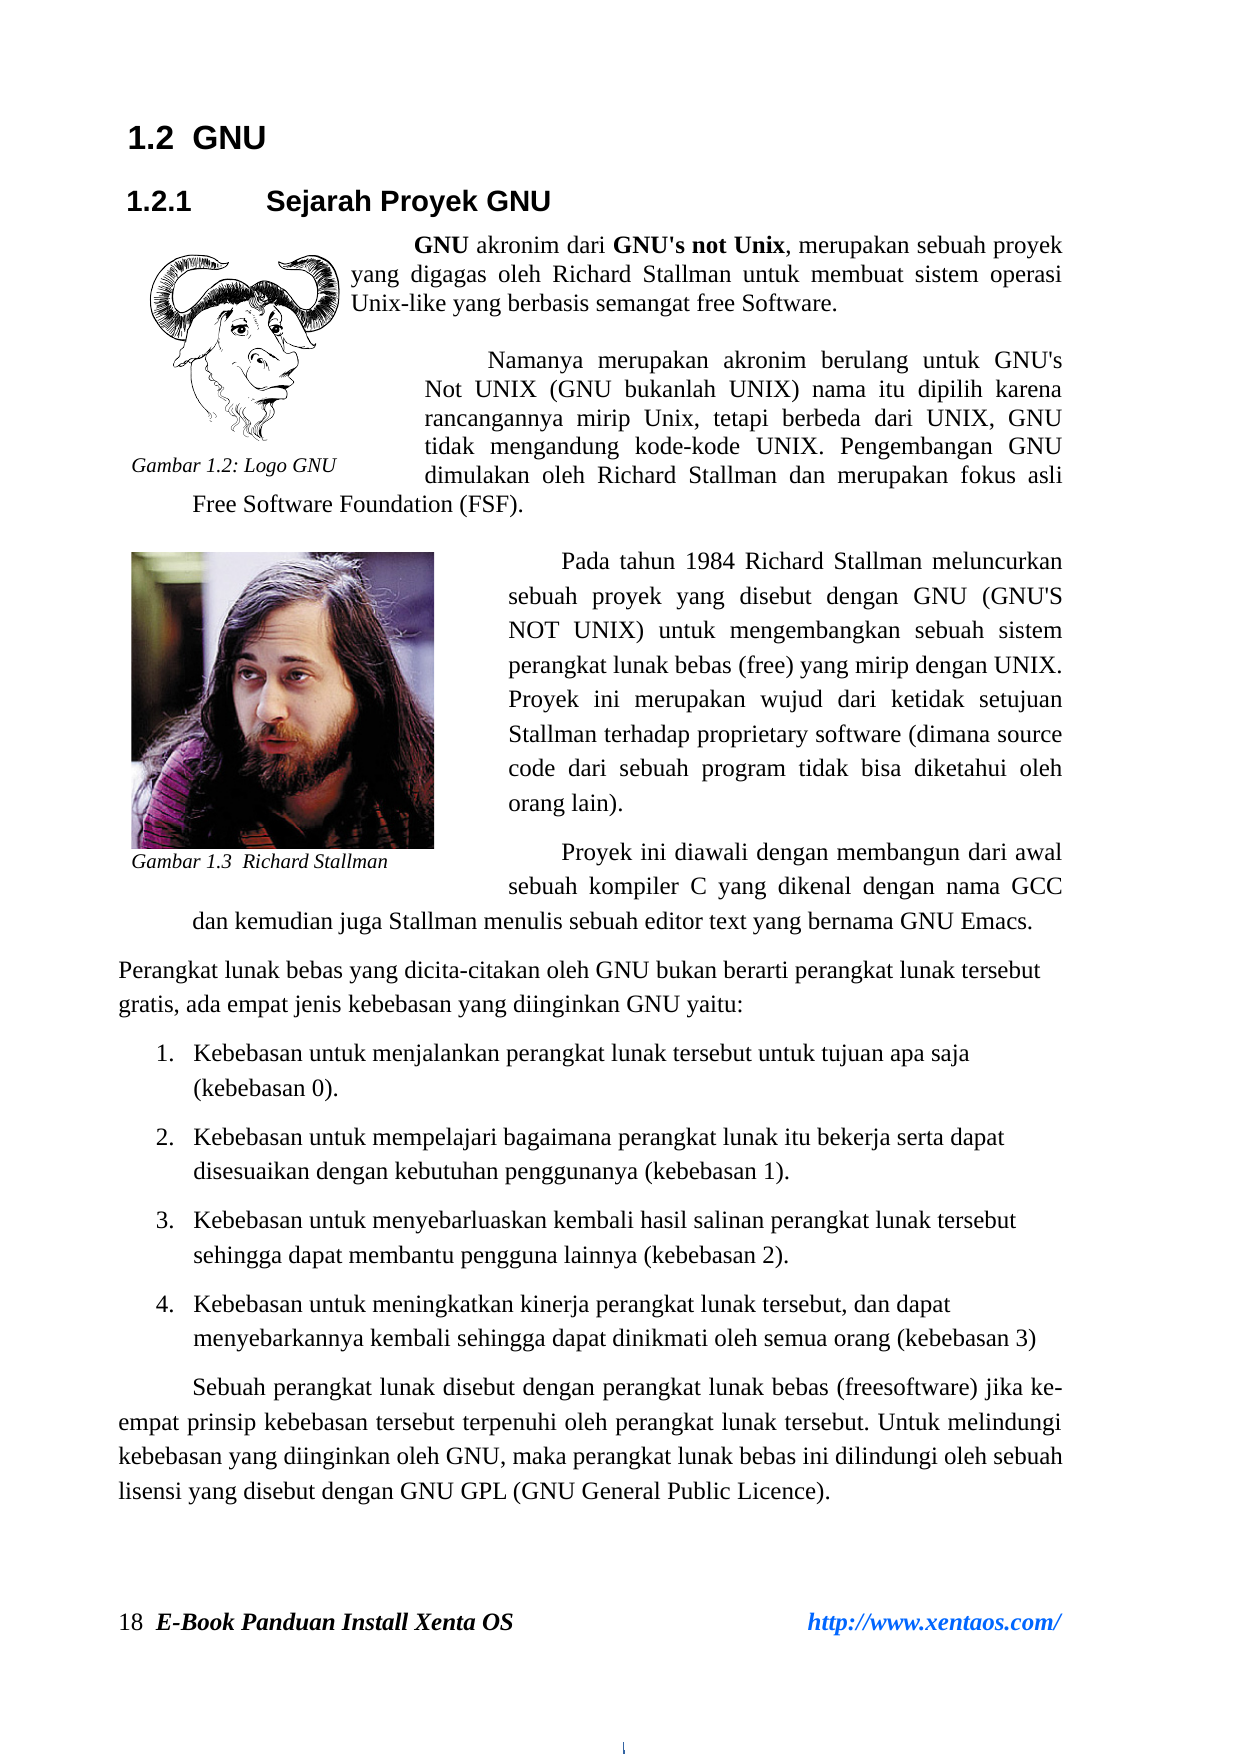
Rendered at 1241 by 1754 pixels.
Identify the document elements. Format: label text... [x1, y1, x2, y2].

list Kebebasan untuk menyebarluaskan kembali hasil salinan perangkat lunak tersebut sehingga dapat membantu pengguna lainnya (kebebasan 2). [156, 1205, 1063, 1269]
subtitle GNU [118, 118, 1063, 157]
picture [131, 233, 351, 454]
picture [131, 552, 435, 849]
list Kebebasan untuk mempelajari bagaimana perangkat lunak itu bekerja serta dapat disesuaikan dengan kebutuhan penggunanya (kebebasan 1). [156, 1122, 1063, 1185]
subtitle Sejarah Proyek GNU [118, 184, 1063, 218]
list Kebebasan untuk meningkatkan kinerja perangkat lunak tersebut, dan dapat menyebarkannya kembali sehingga dapat dinikmati oleh semua orang (kebebasan 3) [156, 1289, 1063, 1352]
text Gambar 1.2: Logo GNU [131, 454, 351, 477]
list Kebebasan untuk menjalankan perangkat lunak tersebut untuk tujuan apa saja (kebebasan 0). [156, 1038, 1063, 1102]
text Sebuah perangkat lunak disebut dengan perangkat lunak bebas (freesoftware) jika ke-empat prinsip kebebasan tersebut terpenuhi oleh perangkat lunak tersebut. Untuk melindungi kebebasan yang diinginkan oleh GNU, maka perangkat lunak bebas ini dilindungi oleh sebuah lisensi yang disebut dengan GNU GPL (GNU General Public Licence). [118, 1372, 1063, 1505]
text Gambar 1.3 Richard Stallman [131, 849, 434, 873]
text Namanya merupakan akronim berulang untuk GNU's Not UNIX (GNU bukanlah UNIX) nama itu dipilih karena rancangannya mirip Unix, tetapi berbeda dari UNIX, GNU tidak mengandung kode-kode UNIX. Pengembangan GNU dimulakan oleh Richard Stallman dan merupakan fokus asli Free Software Foundation (FSF). [192, 345, 1063, 518]
text Proyek ini diawali dengan membangun dari awal sebuah kompiler C yang dikenal dengan nama GCC dan kemudian juga Stallman menulis sebuah editor text yang bernama GNU Emacs. [192, 837, 1063, 934]
text Perangkat lunak bebas yang dicita-citakan oleh GNU bukan berarti perangkat lunak tersebut gratis, ada empat jenis kebebasan yang diinginkan GNU yaitu: [118, 955, 1063, 1018]
text Pada tahun 1984 Richard Stallman meluncurkan sebuah proyek yang disebut dengan GNU (GNU'S NOT UNIX) untuk mengembangkan sebuah sistem perangkat lunak bebas (free) yang mirip dengan UNIX. Proyek ini merupakan wujud dari ketidak setujuan Stallman terhadap proprietary software (dimana source code dari sebuah program tidak bisa diketahui oleh orang lain). [131, 540, 1063, 816]
text GNU akronim dari GNU's not Unix, merupakan sebuah proyek yang digagas oleh Richard Stallman untuk membuat sistem operasi Unix-like yang berbasis semangat free Software. [118, 221, 1063, 316]
